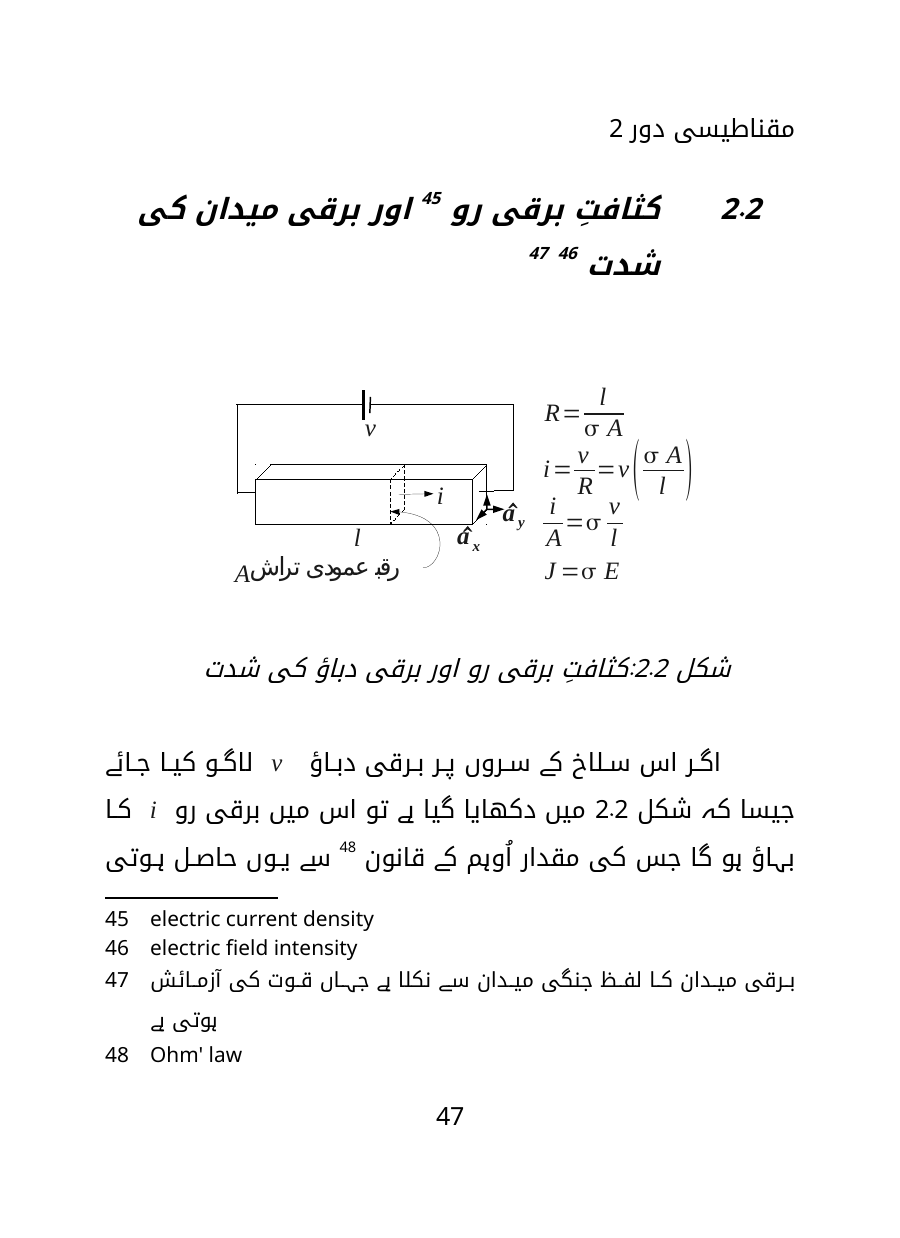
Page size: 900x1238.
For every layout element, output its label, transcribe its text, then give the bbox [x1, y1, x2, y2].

list electric field intensity [105, 933, 795, 961]
text اگر اس سلاخ کے سروں پر برقی دباؤ لاگو کیا جائے جیسا کہ شکل 2.2 میں دکھایا گیا ہے تو اس میں برقی روکا بہاؤ ہو گا جس کی مقدار اُوہم کے قانون سے یوں حاصل ہوتی ہے [105, 739, 795, 881]
list برقی میدان کا لفظ جنگی میدان سے نکلا ہے جہاں قوت کی آزمائش ہوتی ہے [105, 961, 795, 1040]
list electric current density [105, 904, 795, 933]
text Ohm' law [105, 1040, 795, 1068]
subtitle کثافتِ برقی رو اور برقی میدان کی شدت [105, 182, 720, 293]
text شکل 2.2:کثافتِ برقی رو اور برقی دباؤ کی شدت [169, 318, 731, 693]
